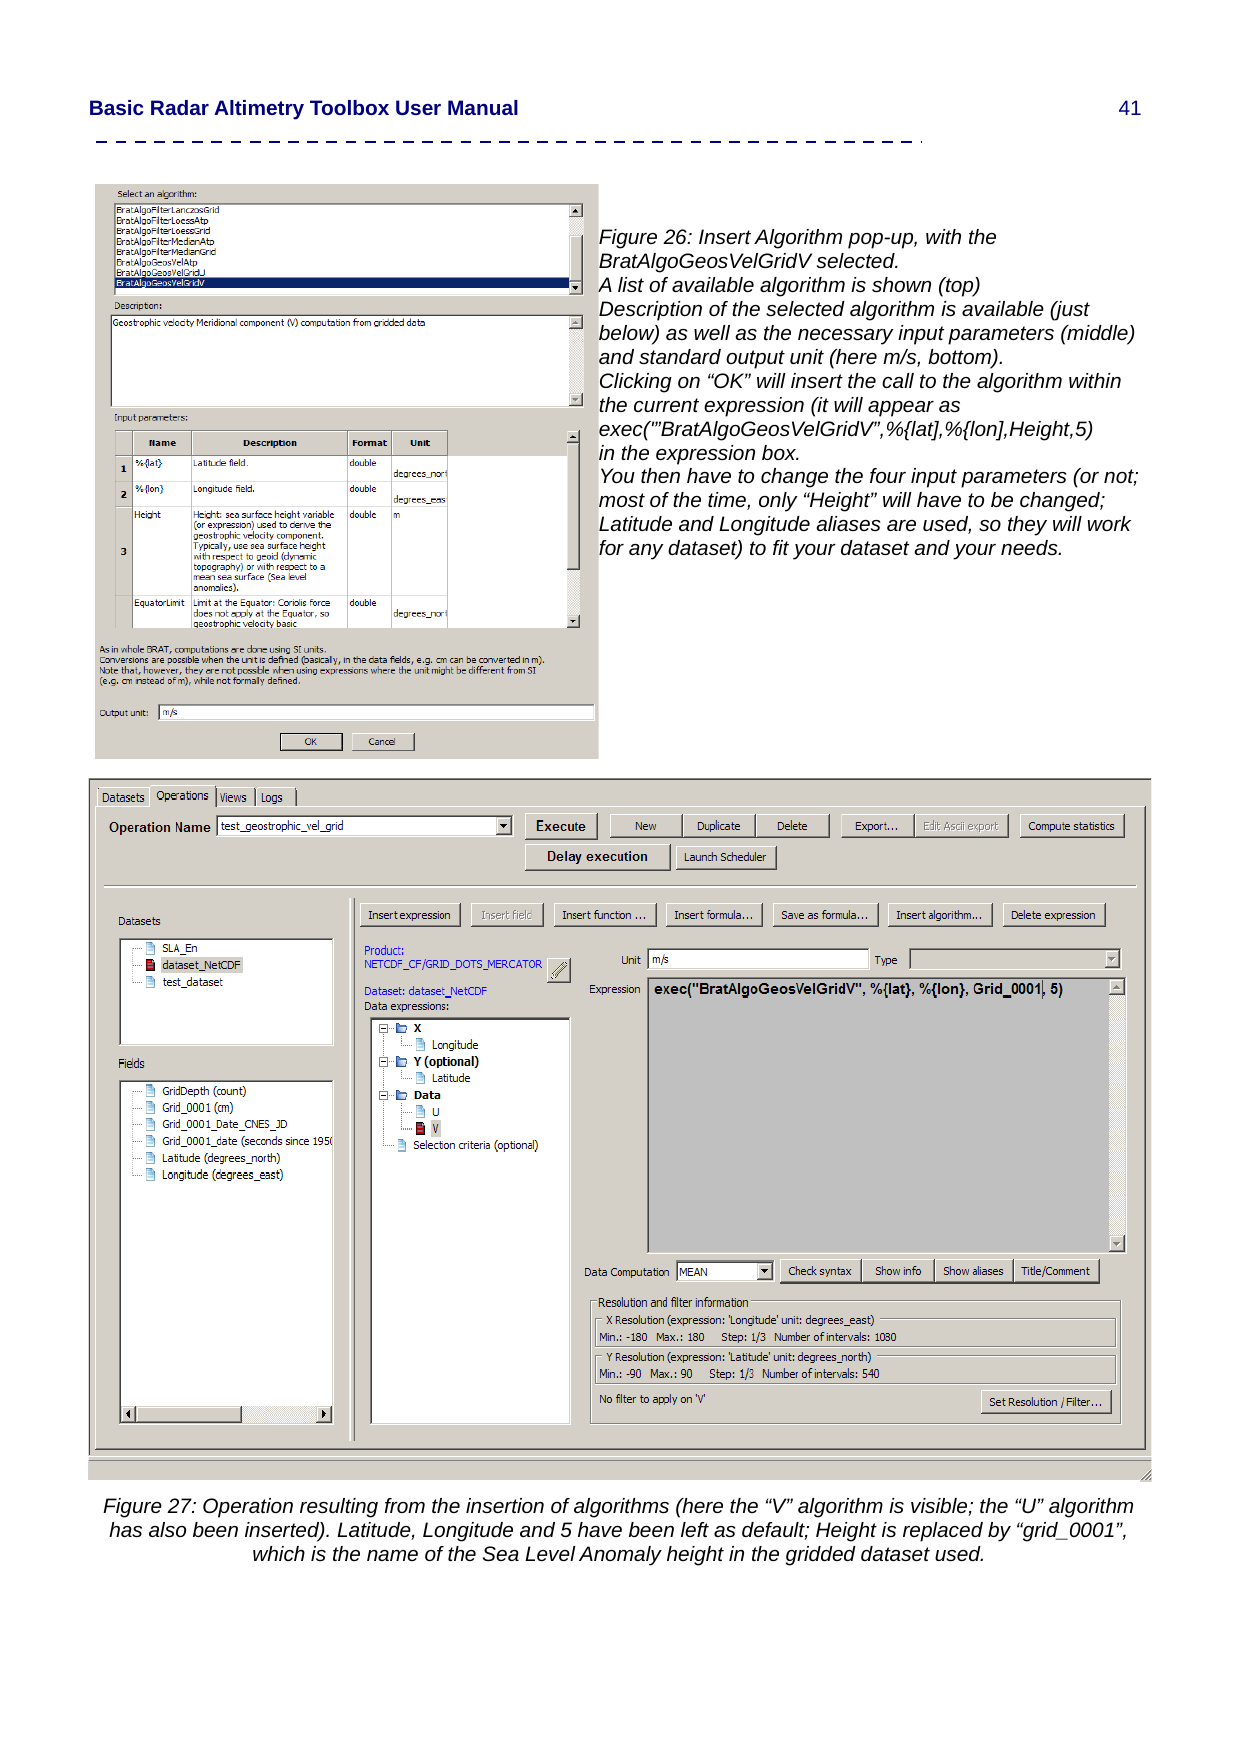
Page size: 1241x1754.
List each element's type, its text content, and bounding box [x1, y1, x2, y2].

picture [95, 184, 599, 759]
picture [88, 778, 1152, 1482]
text Figure 27: Operation resulting from the insertion of algorithms (here the “V” algorithm is visible; the “U” algorithm has also been inserted). Latitude, Longitude and 5 have been left as default; Height is replaced by “grid_0001”, which is the name of the Sea Level Anomaly height in the gridded dataset used. [88, 1494, 1152, 1566]
text Figure 26: Insert Algorithm pop-up, with the BratAlgoGeosVelGridV selected. A list of available algorithm is shown (top) Description of the selected algorithm is available (just below) as well as the necessary input parameters (middle) and standard output unit (here m/s, bottom). Clicking on “OK” will insert the call to the algorithm within the current expression (it will appear as exec('”BratAlgoGeosVelGridV”,%{lat],%{lon],Height,5) in the expression box. You then have to change the four input parameters (or not; most of the time, only “Height” will have to be changed; Latitude and Longitude aliases are used, so they will work for any dataset) to fit your dataset and your needs. [599, 201, 1152, 560]
